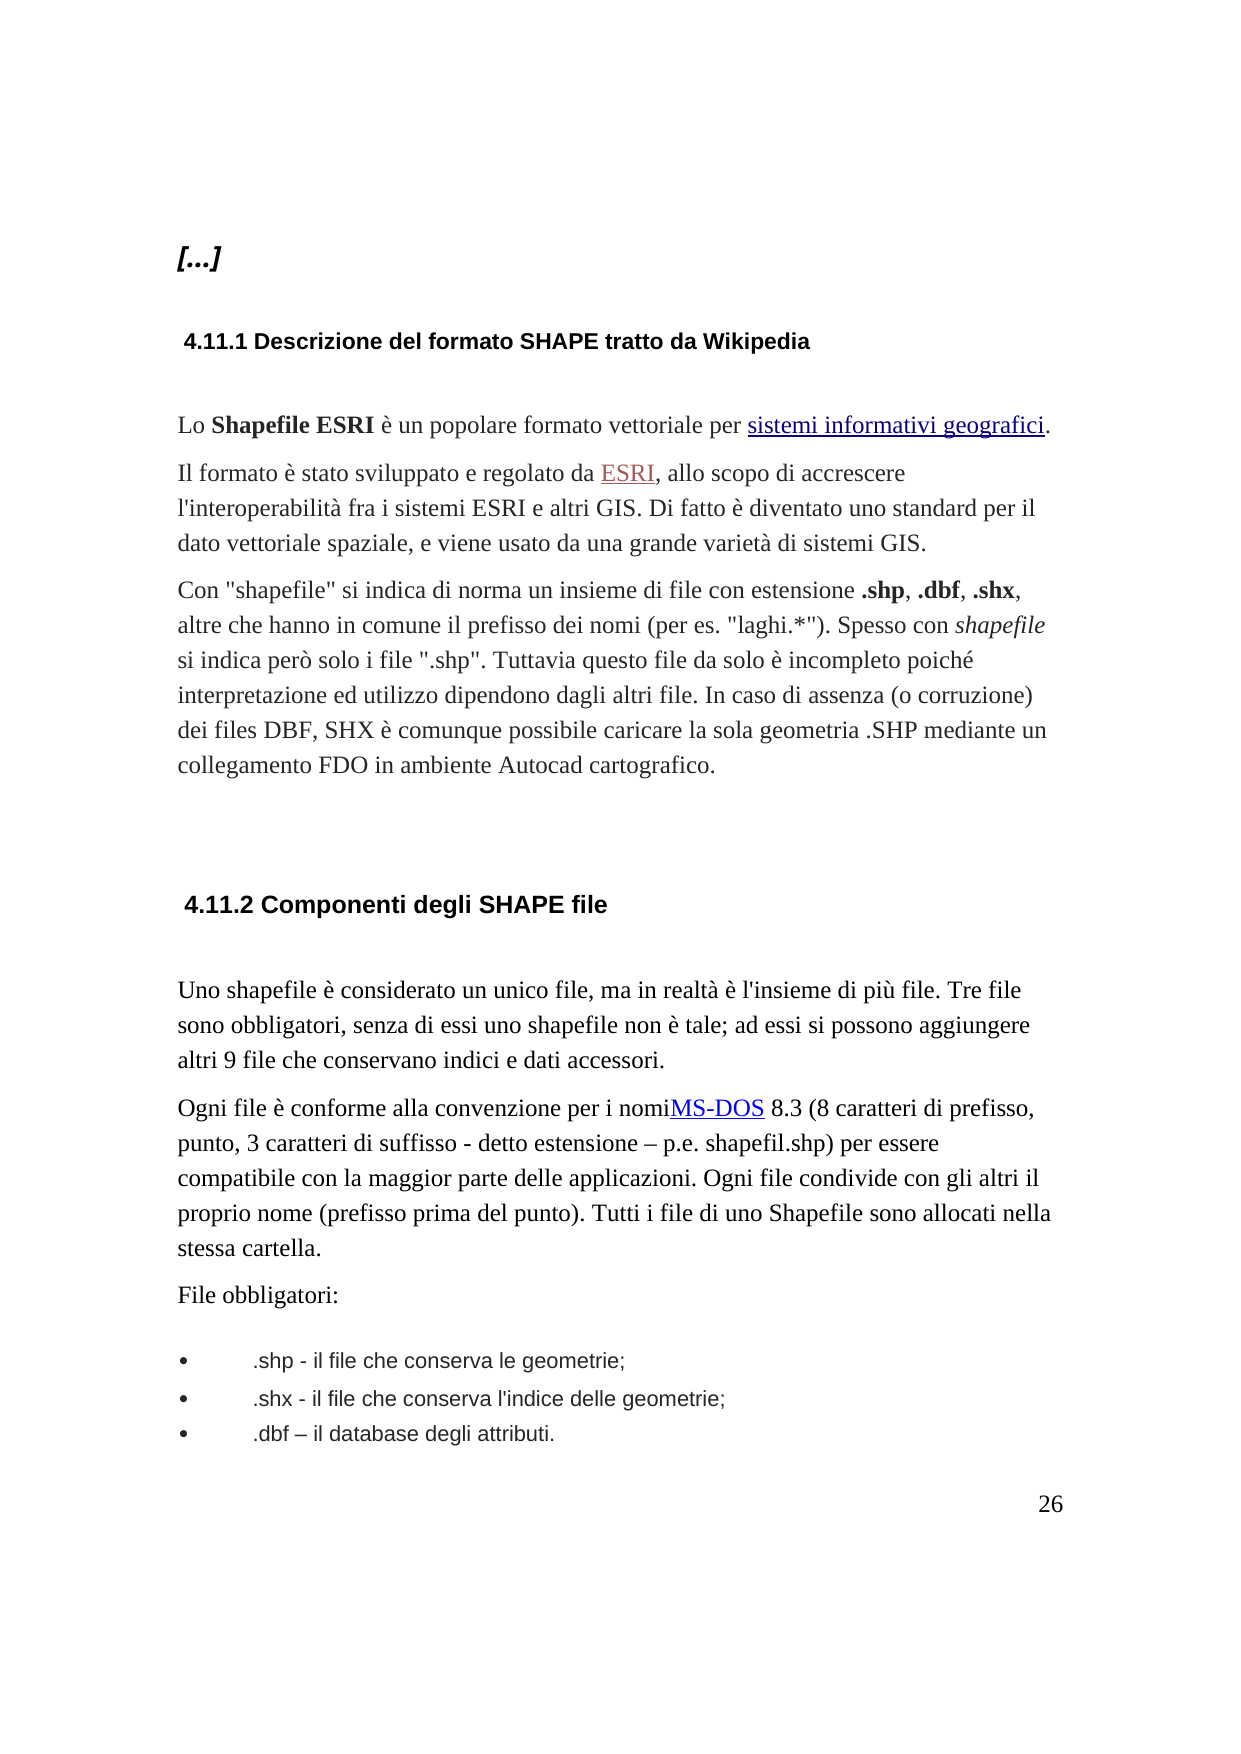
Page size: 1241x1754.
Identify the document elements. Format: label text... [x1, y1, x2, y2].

list .shx - il file che conserva l'indice delle geometrie; [180, 1376, 1063, 1411]
subtitle Componenti degli SHAPE file [177, 891, 1063, 919]
text File obbligatori: [177, 1274, 1063, 1309]
list .shp - il file che conserva le geometrie; [180, 1338, 1063, 1373]
list .dbf – il database degli attributi. [180, 1411, 1063, 1446]
text Lo Shapefile ESRI è un popolare formato vettoriale per sistemi informativi geografici. [177, 404, 1063, 439]
text Ogni file è conforme alla convenzione per i nomiMS-DOS 8.3 (8 caratteri di prefisso, punto, 3 caratteri di suffisso - detto estensione – p.e. shapefil.shp) per essere compatibile con la maggior parte delle applicazioni. Ogni file condivide con gli altri il proprio nome (prefisso prima del punto). Tutti i file di uno Shapefile sono allocati nella stessa cartella. [177, 1087, 1063, 1262]
text Il formato è stato sviluppato e regolato da ESRI, allo scopo di accrescere l'interoperabilità fra i sistemi ESRI e altri GIS. Di fatto è diventato uno standard per il dato vettoriale spaziale, e viene usato da una grande varietà di sistemi GIS. [177, 452, 1063, 557]
text Con "shapefile" si indica di norma un insieme di file con estensione .shp, .dbf, .shx, altre che hanno in comune il prefisso dei nomi (per es. "laghi.*"). Spesso con shapefile si indica però solo i file ".shp". Tuttavia questo file da solo è incompleto poiché interpretazione ed utilizzo dipendono dagli altri file. In caso di assenza (o corruzione) dei files DBF, SHX è comunque possibile caricare la sola geometria .SHP mediante un collegamento FDO in ambiente Autocad cartografico. [177, 569, 1063, 779]
subtitle Descrizione del formato SHAPE tratto da Wikipedia [177, 328, 1063, 354]
text Uno shapefile è considerato un unico file, ma in realtà è l'insieme di più file. Tre file sono obbligatori, senza di essi uno shapefile non è tale; ad essi si possono aggiungere altri 9 file che conservano indici e dati accessori. [177, 969, 1063, 1074]
text […] [177, 236, 1063, 276]
